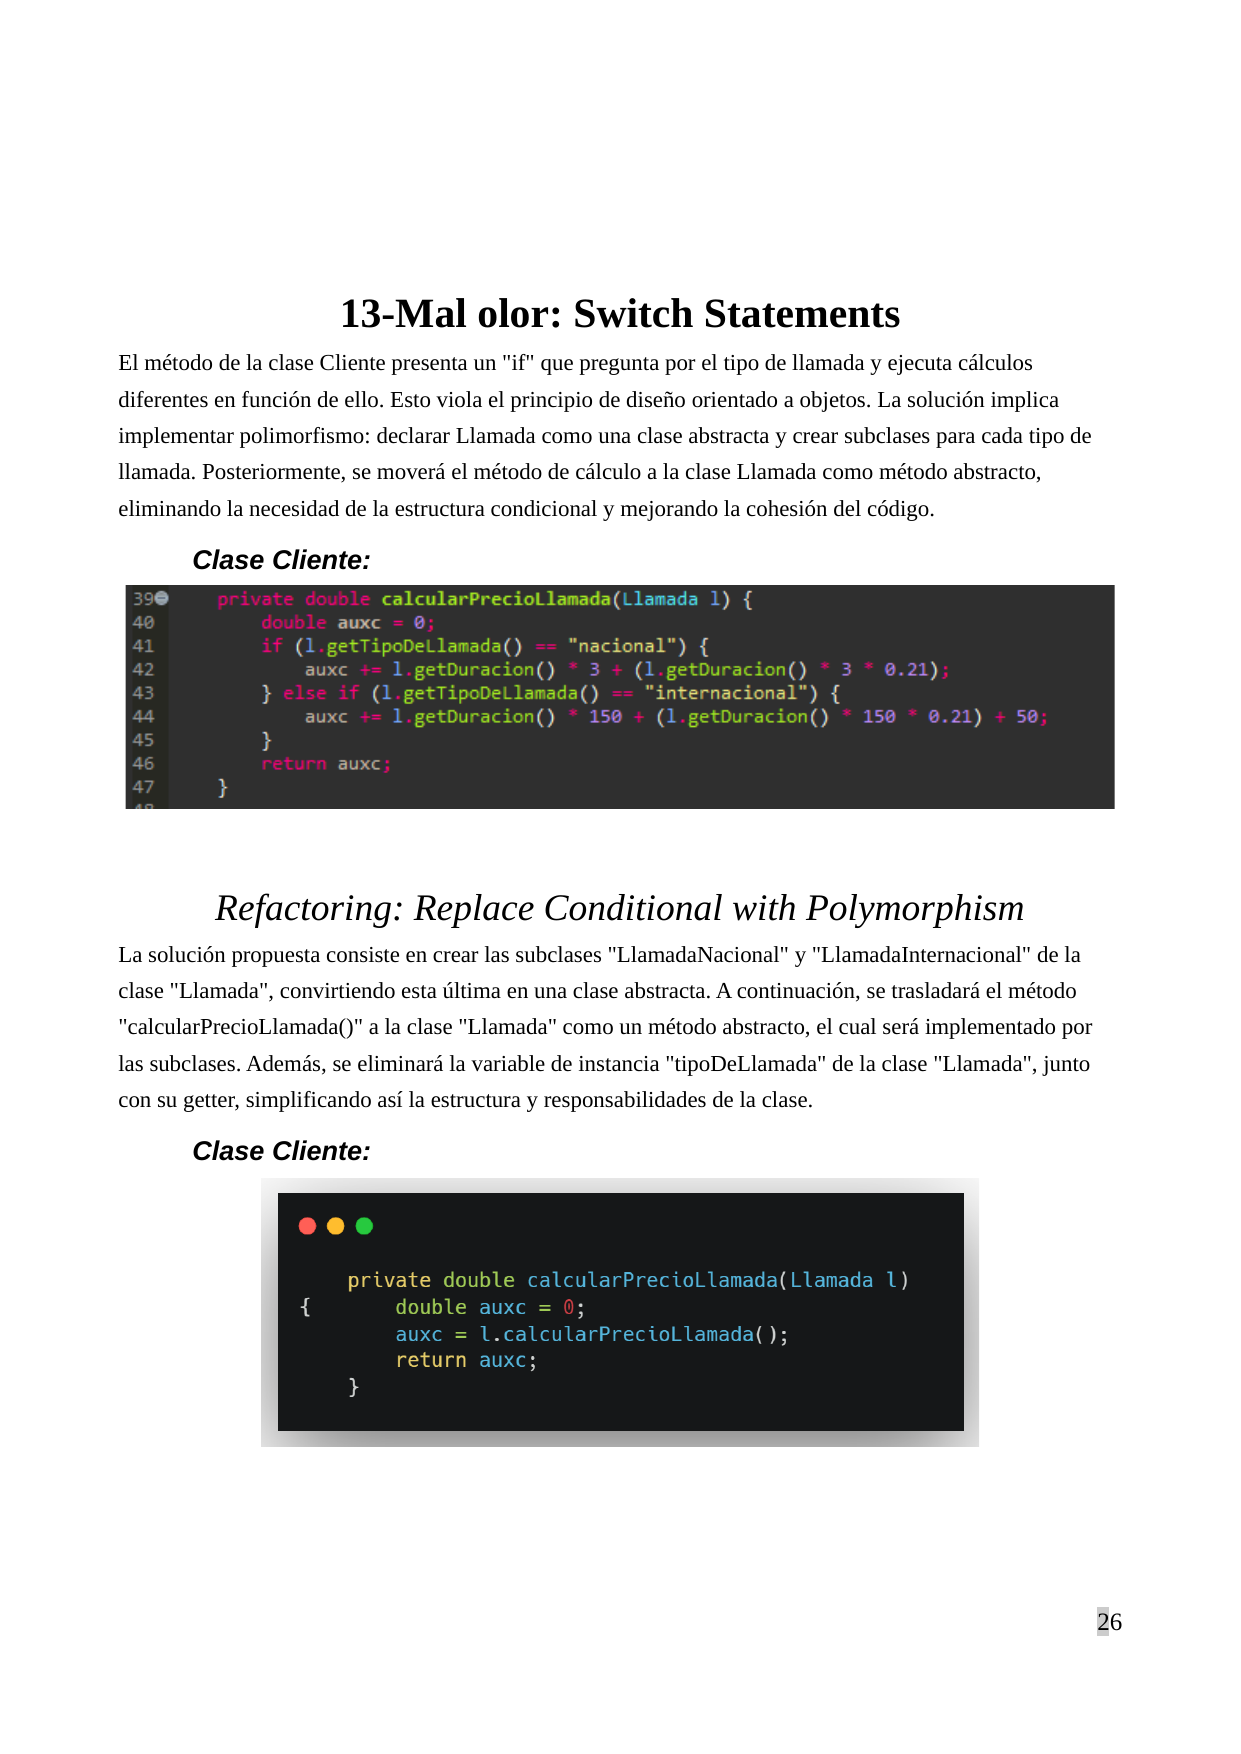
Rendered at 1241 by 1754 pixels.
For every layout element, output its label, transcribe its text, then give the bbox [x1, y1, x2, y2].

text El método de la clase Cliente presenta un "if" que pregunta por el tipo de llamada y ejecuta cálculos diferentes en función de ello. Esto viola el principio de diseño orientado a objetos. La solución implica implementar polimorfismo: declarar Llamada como una clase abstracta y crear subclases para cada tipo de llamada. Posteriormente, se moverá el método de cálculo a la clase Llamada como método abstracto, eliminando la necesidad de la estructura condicional y mejorando la cohesión del código. [118, 349, 1122, 521]
picture [261, 1178, 980, 1447]
subtitle Clase Cliente: [118, 544, 1122, 575]
subtitle Refactoring: Replace Conditional with Polymorphism [118, 885, 1122, 928]
subtitle 13-Mal olor: Switch Statements [118, 289, 1122, 337]
subtitle Clase Cliente: [118, 1135, 1122, 1166]
text La solución propuesta consiste en crear las subclases "LlamadaNacional" y "LlamadaInternacional" de la clase "Llamada", convirtiendo esta última en una clase abstracta. A continuación, se trasladará el método "calcularPrecioLlamada()" a la clase "Llamada" como un método abstracto, el cual será implementado por las subclases. Además, se eliminará la variable de instancia "tipoDeLlamada" de la clase "Llamada", junto con su getter, simplificando así la estructura y responsabilidades de la clase. [118, 941, 1122, 1112]
picture [125, 585, 1115, 809]
